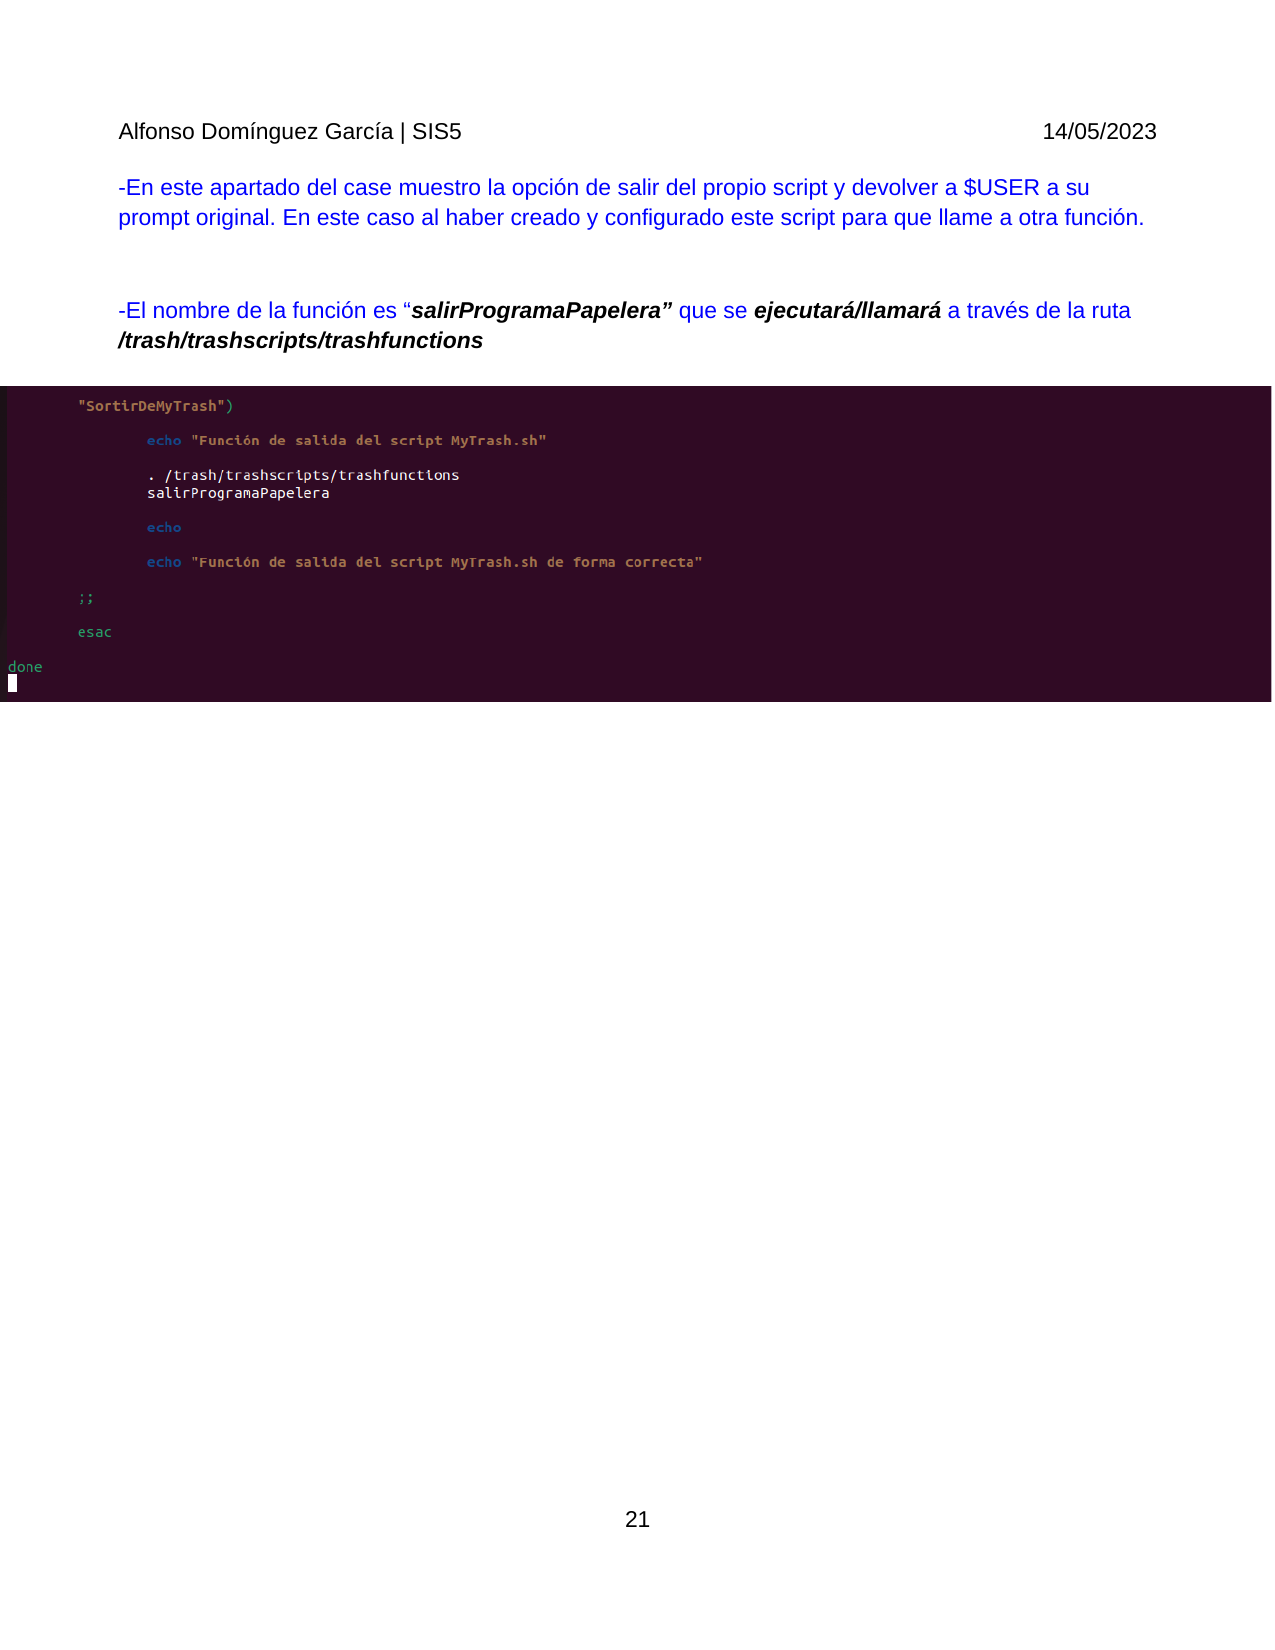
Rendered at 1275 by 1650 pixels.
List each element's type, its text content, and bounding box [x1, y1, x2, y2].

text -El nombre de la función es “salirProgramaPapelera” que se ejecutará/llamará a través de la ruta /trash/trashscripts/trashfunctions [118, 297, 1157, 353]
text -En este apartado del case muestro la opción de salir del propio script y devolver a $USER a su prompt original. En este caso al haber creado y configurado este script para que llame a otra función. [118, 174, 1157, 231]
picture [0, 386, 1272, 702]
